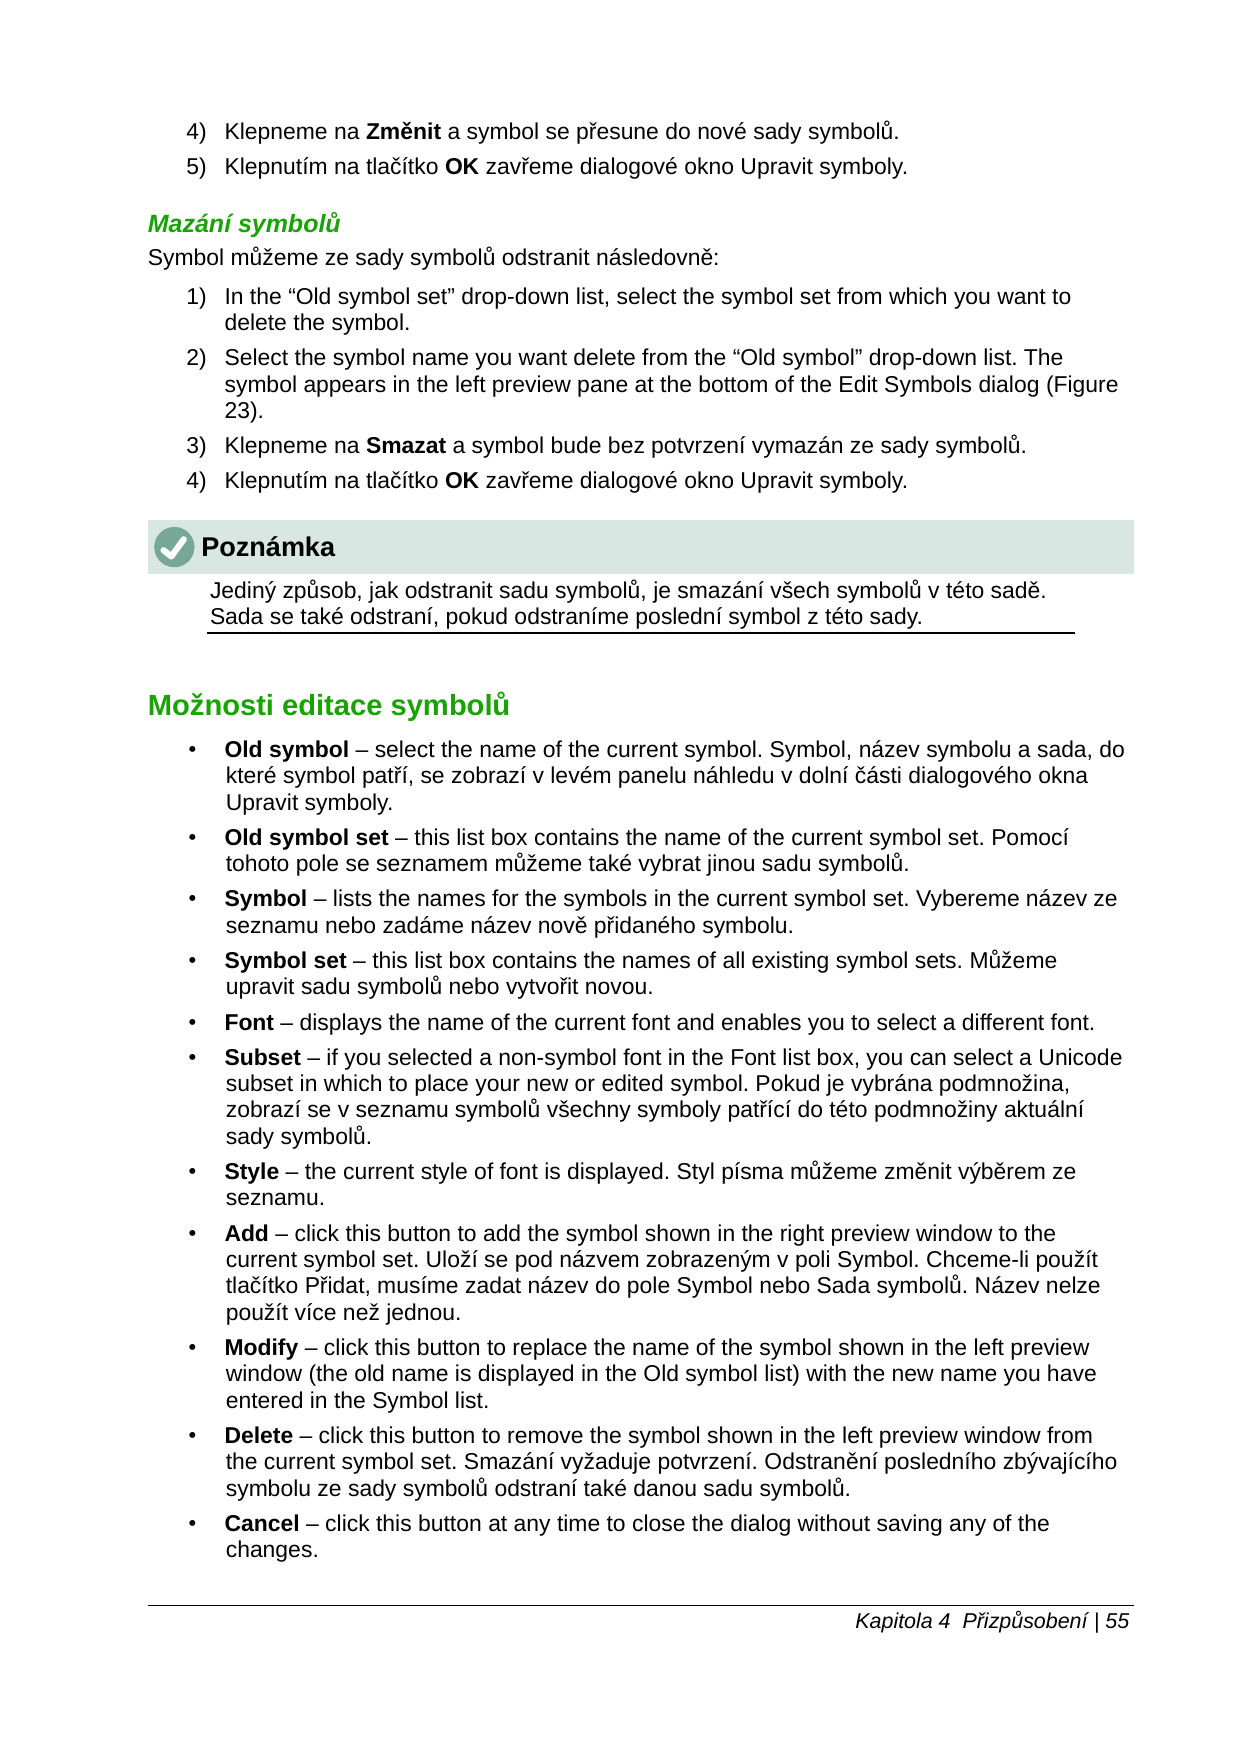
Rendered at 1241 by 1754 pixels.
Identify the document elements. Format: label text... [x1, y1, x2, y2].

list Klepneme na Změnit a symbol se přesune do nové sady symbolů. [207, 118, 1134, 144]
list Symbol – lists the names for the symbols in the current symbol set. Vybereme název ze seznamu nebo zadáme název nově přidaného symbolu. [185, 882, 1134, 938]
list Add – click this button to add the symbol shown in the right preview window to the current symbol set. Uloží se pod názvem zobrazeným v poli Symbol. Chceme-li použít tlačítko Přidat, musíme zadat název do pole Symbol nebo Sada symbolů. Název nelze použít více než jednou. [185, 1217, 1134, 1325]
list In the “Old symbol set” drop-down list, select the symbol set from which you want to delete the symbol. [207, 283, 1134, 335]
list Klepneme na Smazat a symbol bude bez potvrzení vymazán ze sady symbolů. [207, 432, 1134, 458]
list Modify – click this button to replace the name of the symbol shown in the left preview window (the old name is displayed in the Old symbol list) with the new name you have entered in the Symbol list. [185, 1331, 1134, 1413]
list Symbol set – this list box contains the names of all existing symbol sets. Můžeme upravit sadu symbolů nebo vytvořit novou. [185, 944, 1134, 1000]
list Klepnutím na tlačítko OK zavřeme dialogové okno Upravit symboly. [207, 153, 1134, 180]
subtitle Možnosti editace symbolů [148, 688, 1134, 721]
list Font – displays the name of the current font and enables you to select a different font. [185, 1006, 1134, 1035]
list Select the symbol name you want delete from the “Old symbol” drop-down list. The symbol appears in the left preview pane at the bottom of the Edit Symbols dialog (Figure 23). [207, 344, 1134, 423]
list Cancel – click this button at any time to close the dialog without saving any of the changes. [185, 1507, 1134, 1565]
list Subset – if you selected a non-symbol font in the Font list box, you can select a Unicode subset in which to place your new or edited symbol. Pokud je vybrána podmnožina, zobrazí se v seznamu symbolů všechny symboly patřící do této podmnožiny aktuální sady symbolů. [185, 1041, 1134, 1149]
list Klepnutím na tlačítko OK zavřeme dialogové okno Upravit symboly. [207, 467, 1134, 494]
list Old symbol – select the name of the current symbol. Symbol, název symbolu a sada, do které symbol patří, se zobrazí v levém panelu náhledu v dolní části dialogového okna Upravit symboly. [185, 733, 1134, 815]
list Old symbol set – this list box contains the name of the current symbol set. Pomocí tohoto pole se seznamem můžeme také vybrat jinou sadu symbolů. [185, 821, 1134, 877]
text Jediný způsob, jak odstranit sadu symbolů, je smazání všech symbolů v této sadě. Sada se také odstraní, pokud odstraníme poslední symbol z této sady. [207, 574, 1075, 632]
list Delete – click this button to remove the symbol shown in the left preview window from the current symbol set. Smazání vyžaduje potvrzení. Odstranění posledního zbývajícího symbolu ze sady symbolů odstraní také danou sadu symbolů. [185, 1419, 1134, 1501]
subtitle Mazání symbolů [148, 209, 1134, 238]
text Symbol můžeme ze sady symbolů odstranit následovně: [148, 244, 1134, 270]
list Style – the current style of font is displayed. Styl písma můžeme změnit výběrem ze seznamu. [185, 1155, 1134, 1211]
subtitle Poznámka [148, 520, 1134, 574]
